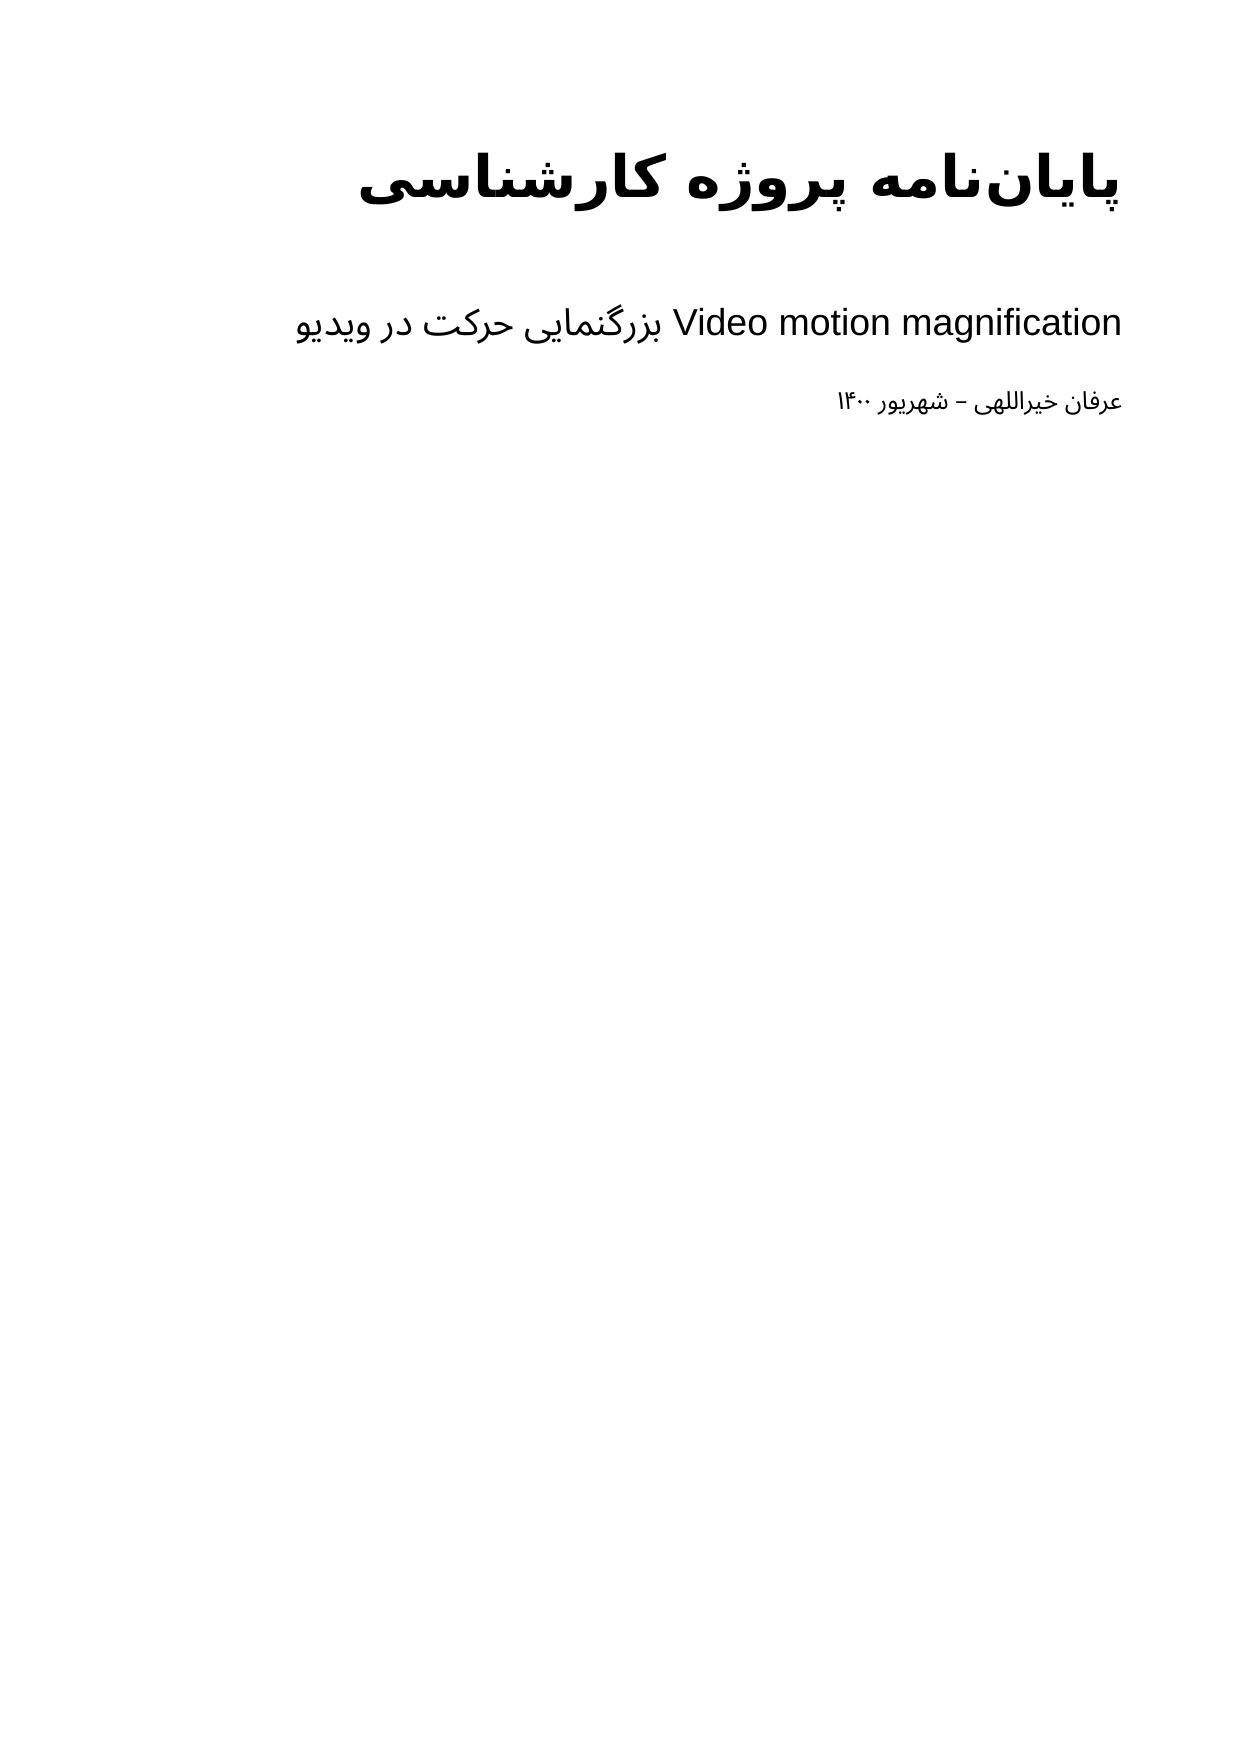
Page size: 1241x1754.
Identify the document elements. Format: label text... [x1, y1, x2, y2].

text عرفان خیراللهی – شهریور ۱۴۰۰ [118, 375, 1122, 428]
title پایان‌نامه پروژه کارشناسی [118, 143, 1122, 211]
subtitle بزرگنمایی حرکت در ویدیو Video motion magnification [118, 283, 1122, 363]
